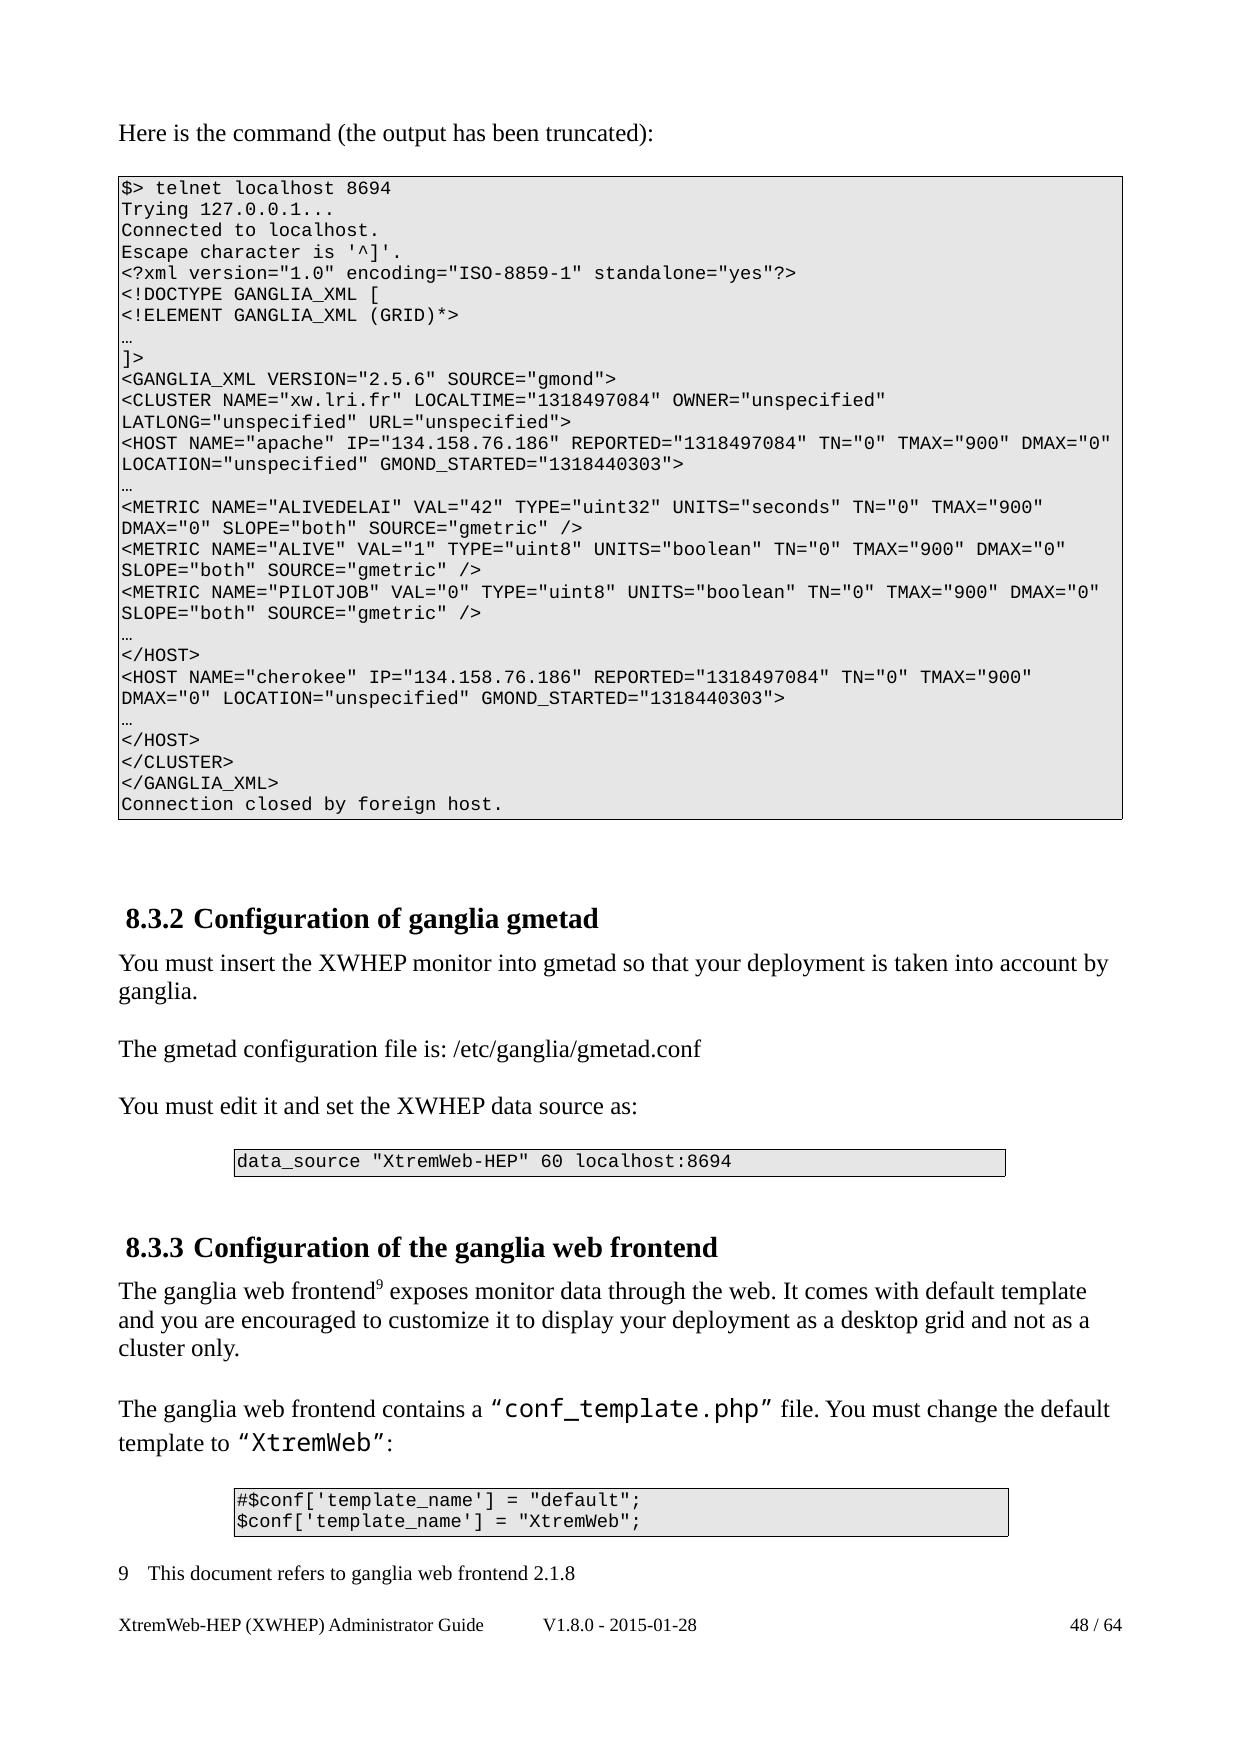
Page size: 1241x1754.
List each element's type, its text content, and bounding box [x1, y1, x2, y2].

text … [119, 707, 1122, 728]
text … [119, 473, 1122, 494]
text The gmetad configuration file is: /etc/ganglia/gmetad.conf [118, 1034, 1122, 1063]
text <!DOCTYPE GANGLIA_XML [ [119, 282, 1122, 303]
text <HOST NAME="cherokee" IP="134.158.76.186" REPORTED="1318497084" TN="0" TMAX="900" DMAX="0" LOCATION="unspecified" GMOND_STARTED="1318440303"> [119, 664, 1122, 707]
text </CLUSTER> [119, 749, 1122, 771]
text <METRIC NAME="ALIVE" VAL="1" TYPE="uint8" UNITS="boolean" TN="0" TMAX="900" DMAX="0" SLOPE="both" SOURCE="gmetric" /> [119, 537, 1122, 579]
text The ganglia web frontend contains a “conf_template.php” file. You must change the default template to “XtremWeb”: [118, 1391, 1122, 1459]
text Escape character is '^]'. [119, 239, 1122, 261]
text Connected to localhost. [119, 218, 1122, 239]
text … [119, 324, 1122, 346]
text </HOST> [119, 728, 1122, 749]
text Connection closed by foreign host. [119, 792, 1122, 819]
text <?xml version="1.0" encoding="ISO-8859-1" standalone="yes"?> [119, 261, 1122, 282]
text data_source "XtremWeb-HEP" 60 localhost:8694 [235, 1150, 1005, 1176]
text You must edit it and set the XWHEP data source as: [118, 1091, 1122, 1120]
subtitle Configuration of ganglia gmetad [118, 902, 1122, 935]
text Trying 127.0.0.1... [119, 197, 1122, 218]
text <CLUSTER NAME="xw.lri.fr" LOCALTIME="1318497084" OWNER="unspecified" LATLONG="unspecified" URL="unspecified"> [119, 388, 1122, 431]
text $> telnet localhost 8694 [119, 177, 1122, 197]
text #$conf['template_name'] = "default"; [235, 1489, 1008, 1509]
text Here is the command (the output has been truncated): [118, 118, 1122, 147]
text <GANGLIA_XML VERSION="2.5.6" SOURCE="gmond"> [119, 367, 1122, 388]
text <METRIC NAME="PILOTJOB" VAL="0" TYPE="uint8" UNITS="boolean" TN="0" TMAX="900" DMAX="0" SLOPE="both" SOURCE="gmetric" /> [119, 579, 1122, 622]
text … [119, 622, 1122, 643]
subtitle Configuration of the ganglia web frontend [118, 1230, 1122, 1263]
text ]> [119, 346, 1122, 367]
text <!ELEMENT GANGLIA_XML (GRID)*> [119, 303, 1122, 324]
text <HOST NAME="apache" IP="134.158.76.186" REPORTED="1318497084" TN="0" TMAX="900" DMAX="0" LOCATION="unspecified" GMOND_STARTED="1318440303"> [119, 431, 1122, 473]
text $conf['template_name'] = "XtremWeb"; [235, 1509, 1008, 1536]
text This document refers to ganglia web frontend 2.1.8 [118, 1561, 1122, 1585]
text You must insert the XWHEP monitor into gmetad so that your deployment is taken into account by ganglia. [118, 948, 1122, 1005]
text The ganglia web frontend exposes monitor data through the web. It comes with default template and you are encouraged to customize it to display your deployment as a desktop grid and not as a cluster only. [118, 1276, 1122, 1362]
text </GANGLIA_XML> [119, 771, 1122, 792]
text <METRIC NAME="ALIVEDELAI" VAL="42" TYPE="uint32" UNITS="seconds" TN="0" TMAX="900" DMAX="0" SLOPE="both" SOURCE="gmetric" /> [119, 494, 1122, 537]
text </HOST> [119, 643, 1122, 664]
